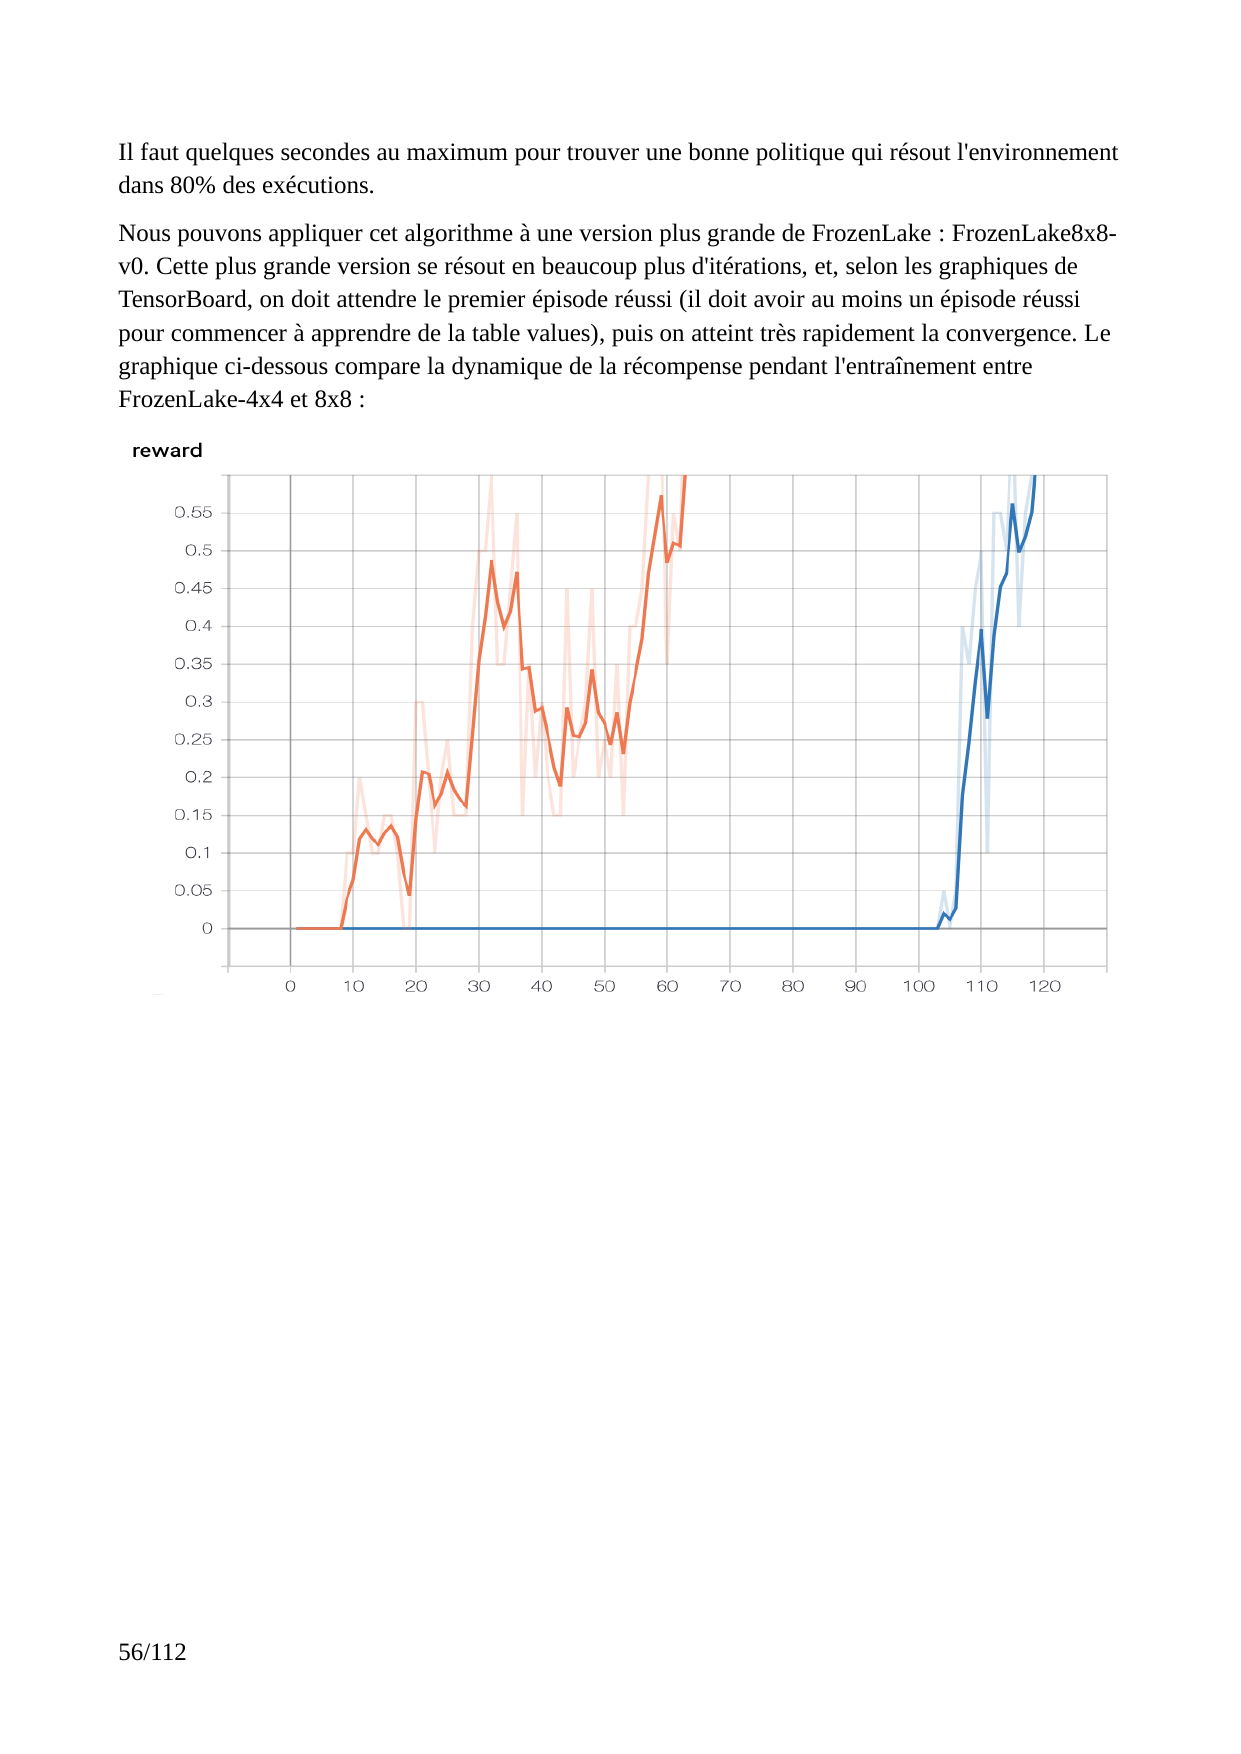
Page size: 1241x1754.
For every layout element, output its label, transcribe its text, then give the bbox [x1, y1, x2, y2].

picture [118, 432, 1123, 995]
text Nous pouvons appliquer cet algorithme à une version plus grande de FrozenLake : FrozenLake8x8-v0. Cette plus grande version se résout en beaucoup plus d'itérations, et, selon les graphiques de TensorBoard, on doit attendre le premier épisode réussi (il doit avoir au moins un épisode réussi pour commencer à apprendre de la table values), puis on atteint très rapidement la convergence. Le graphique ci-dessous compare la dynamique de la récompense pendant l'entraînement entre FrozenLake-4x4 et 8x8 : [118, 218, 1122, 413]
text Il faut quelques secondes au maximum pour trouver une bonne politique qui résout l'environnement dans 80% des exécutions. [118, 136, 1122, 199]
